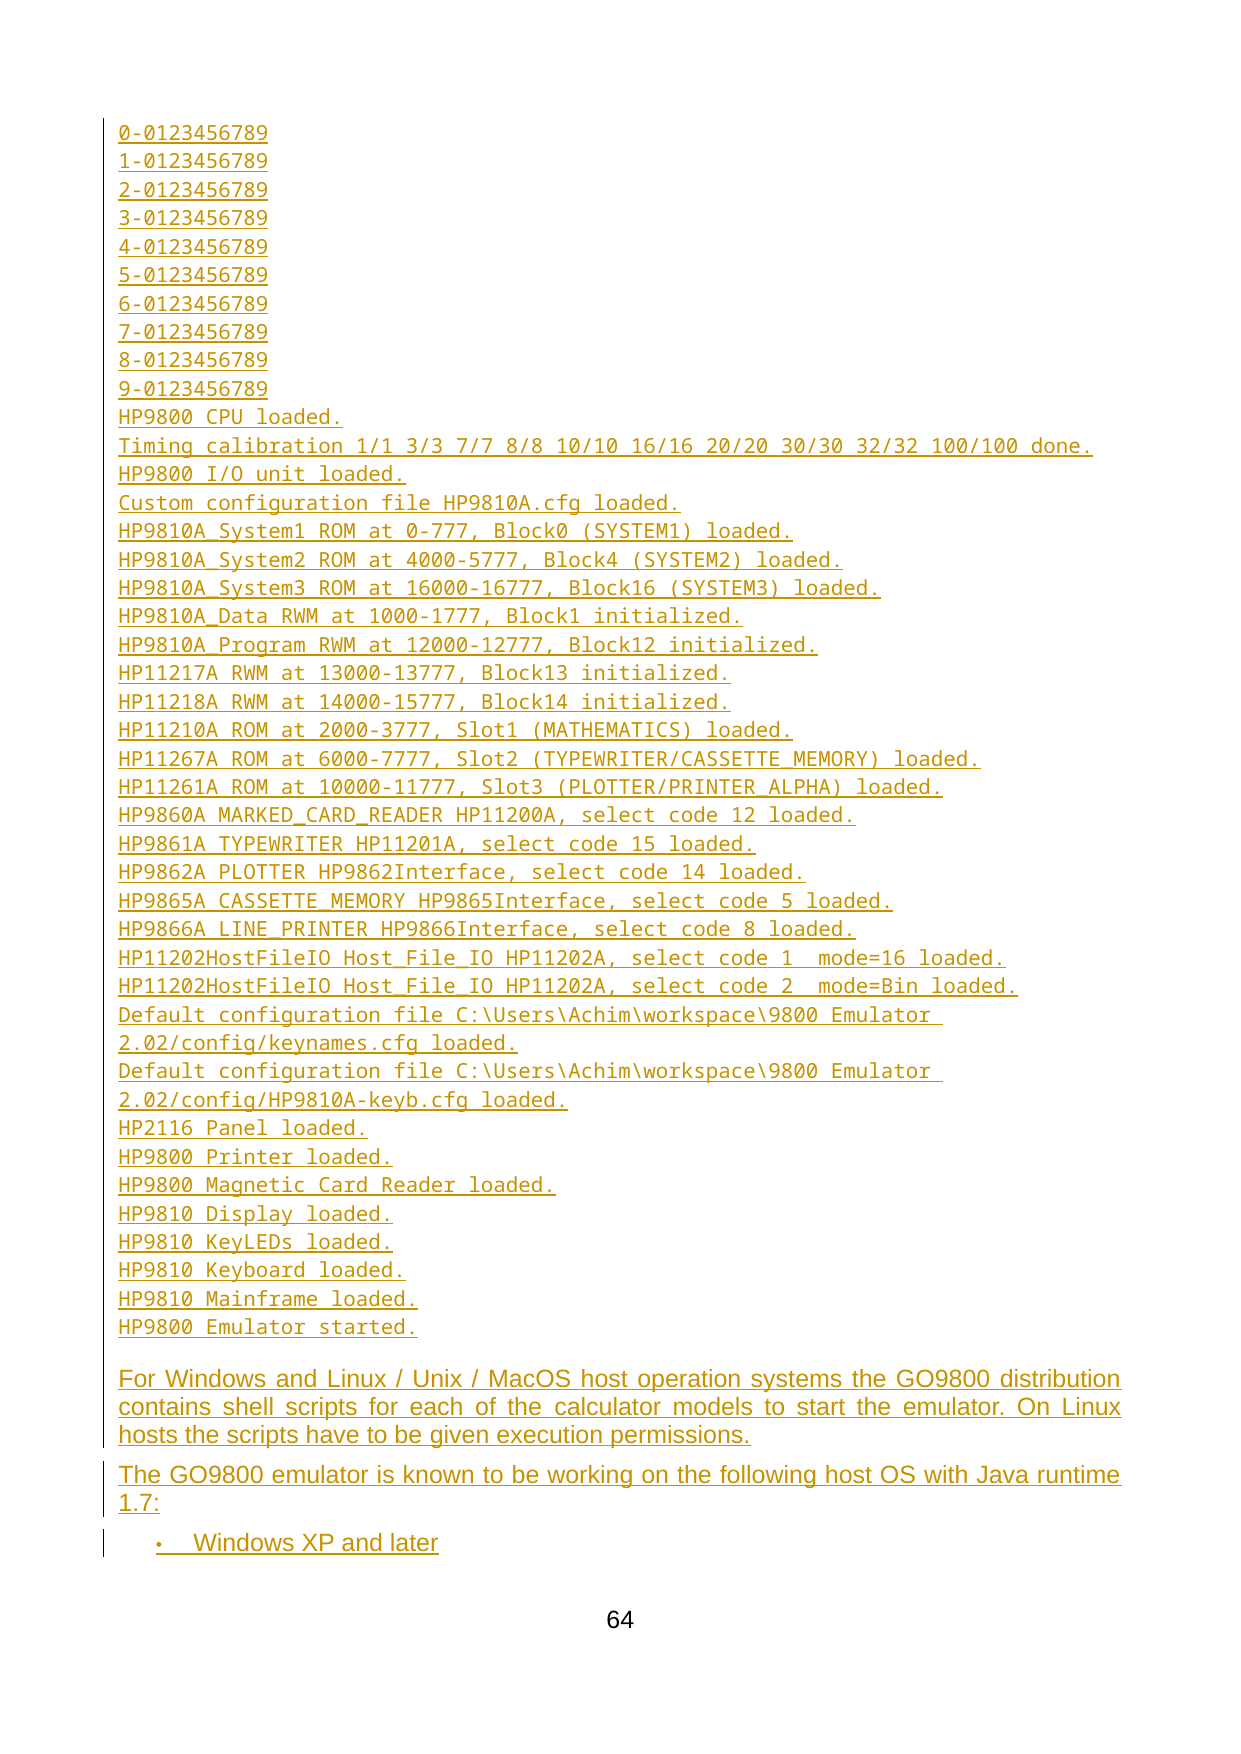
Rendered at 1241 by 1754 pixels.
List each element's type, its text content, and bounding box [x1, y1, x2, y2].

text HP11218A RWM at 14000-15777, Block14 initialized. [118, 687, 1122, 715]
text HP9810A_System3 ROM at 16000-16777, Block16 (SYSTEM3) loaded. [118, 573, 1122, 602]
text 2-0123456789 [118, 175, 1122, 203]
text Timing calibration 1/1 3/3 7/7 8/8 10/10 16/16 20/20 30/30 32/32 100/100 done. [118, 431, 1122, 459]
text 1-0123456789 [118, 147, 1122, 175]
text HP9810 KeyLEDs loaded. [118, 1227, 1122, 1256]
text HP9800 Emulator started. [118, 1312, 1122, 1341]
text HP9800 Magnetic Card Reader loaded. [118, 1170, 1122, 1199]
text HP11267A ROM at 6000-7777, Slot2 (TYPEWRITER/CASSETTE_MEMORY) loaded. [118, 744, 1122, 772]
text Custom configuration file HP9810A.cfg loaded. [118, 488, 1122, 516]
text HP9810A_Program RWM at 12000-12777, Block12 initialized. [118, 630, 1122, 658]
text HP9810A_System2 ROM at 4000-5777, Block4 (SYSTEM2) loaded. [118, 545, 1122, 573]
text HP9860A MARKED_CARD_READER HP11200A, select code 12 loaded. [118, 801, 1122, 829]
text HP2116 Panel loaded. [118, 1113, 1122, 1142]
text 8-0123456789 [118, 346, 1122, 374]
text HP11210A ROM at 2000-3777, Slot1 (MATHEMATICS) loaded. [118, 715, 1122, 744]
text HP11202HostFileIO Host_File_IO HP11202A, select code 1 mode=16 loaded. [118, 943, 1122, 971]
text Default configuration file C:\Users\Achim\workspace\9800 Emulator 2.02/config/HP9810A-keyb.cfg loaded. [118, 1057, 1122, 1113]
text HP9810A_Data RWM at 1000-1777, Block1 initialized. [118, 602, 1122, 630]
text HP9800 I/O unit loaded. [118, 459, 1122, 488]
text HP9800 Printer loaded. [118, 1142, 1122, 1170]
text HP9800 CPU loaded. [118, 402, 1122, 431]
text HP9810 Keyboard loaded. [118, 1256, 1122, 1284]
text 5-0123456789 [118, 260, 1122, 289]
text For Windows and Linux / Unix / MacOS host operation systems the GO9800 distribution [118, 1364, 1122, 1389]
text hosts the scripts have to be given execution permissions. [118, 1418, 1122, 1448]
text Default configuration file C:\Users\Achim\workspace\9800 Emulator 2.02/config/keynames.cfg loaded. [118, 1000, 1122, 1057]
text HP9862A PLOTTER HP9862Interface, select code 14 loaded. [118, 857, 1122, 886]
text HP9865A CASSETTE_MEMORY HP9865Interface, select code 5 loaded. [118, 886, 1122, 914]
text 3-0123456789 [118, 203, 1122, 232]
text 4-0123456789 [118, 232, 1122, 260]
text HP9861A TYPEWRITER HP11201A, select code 15 loaded. [118, 829, 1122, 857]
text 1.7: [118, 1486, 1122, 1517]
text HP11217A RWM at 13000-13777, Block13 initialized. [118, 658, 1122, 687]
text 6-0123456789 [118, 289, 1122, 317]
text HP9866A LINE_PRINTER HP9866Interface, select code 8 loaded. [118, 914, 1122, 943]
text 9-0123456789 [118, 374, 1122, 402]
text HP9810 Display loaded. [118, 1199, 1122, 1227]
text HP9810 Mainframe loaded. [118, 1284, 1122, 1312]
text HP11261A ROM at 10000-11777, Slot3 (PLOTTER/PRINTER_ALPHA) loaded. [118, 772, 1122, 801]
text 7-0123456789 [118, 317, 1122, 346]
text contains shell scripts for each of the calculator models to start the emulator. On Linux [118, 1390, 1122, 1417]
text The GO9800 emulator is known to be working on the following host OS with Java runtime [118, 1461, 1122, 1485]
list Windows XP and later [156, 1529, 1122, 1557]
text HP9810A_System1 ROM at 0-777, Block0 (SYSTEM1) loaded. [118, 516, 1122, 545]
text HP11202HostFileIO Host_File_IO HP11202A, select code 2 mode=Bin loaded. [118, 971, 1122, 1000]
text 0-0123456789 [118, 118, 1122, 147]
